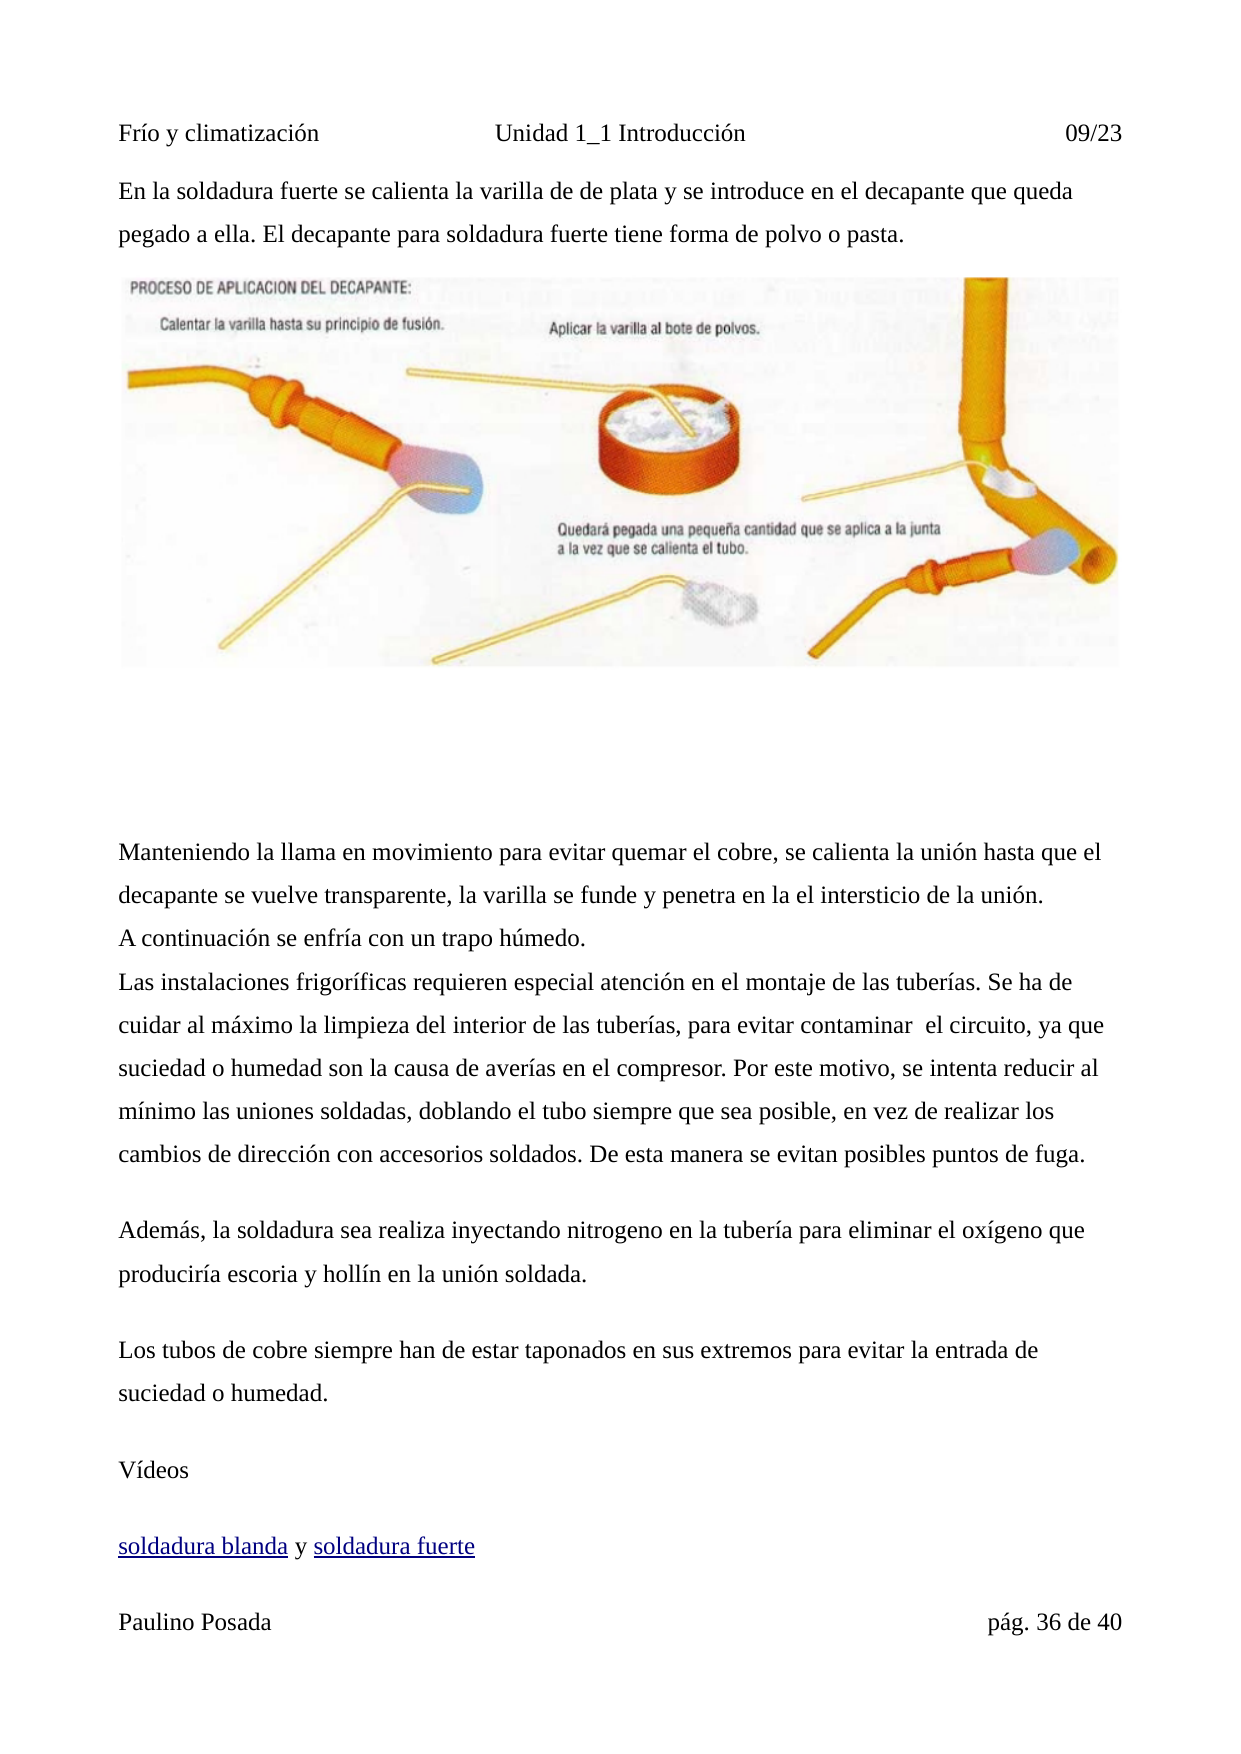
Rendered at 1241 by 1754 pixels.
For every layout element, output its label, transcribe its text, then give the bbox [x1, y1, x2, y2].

text Vídeos [118, 1455, 1122, 1483]
text Los tubos de cobre siempre han de estar taponados en sus extremos para evitar la entrada de suciedad o humedad. [118, 1335, 1122, 1407]
text soldadura blanda y soldadura fuerte [118, 1531, 1122, 1560]
text En la soldadura fuerte se calienta la varilla de de plata y se introduce en el decapante que queda pegado a ella. El decapante para soldadura fuerte tiene forma de polvo o pasta. [118, 176, 1122, 248]
picture [118, 275, 1123, 670]
text Manteniendo la llama en movimiento para evitar quemar el cobre, se calienta la unión hasta que el decapante se vuelve transparente, la varilla se funde y penetra en la el intersticio de la unión. A continuación se enfría con un trapo húmedo. Las instalaciones frigoríficas requieren especial atención en el montaje de las tuberías. Se ha de cuidar al máximo la limpieza del interior de las tuberías, para evitar contaminar el circuito, ya que suciedad o humedad son la causa de averías en el compresor. Por este motivo, se intenta reducir al mínimo las uniones soldadas, doblando el tubo siempre que sea posible, en vez de realizar los cambios de dirección con accesorios soldados. De esta manera se evitan posibles puntos de fuga. [118, 837, 1122, 1168]
text Además, la soldadura sea realiza inyectando nitrogeno en la tubería para eliminar el oxígeno que produciría escoria y hollín en la unión soldada. [118, 1216, 1122, 1287]
